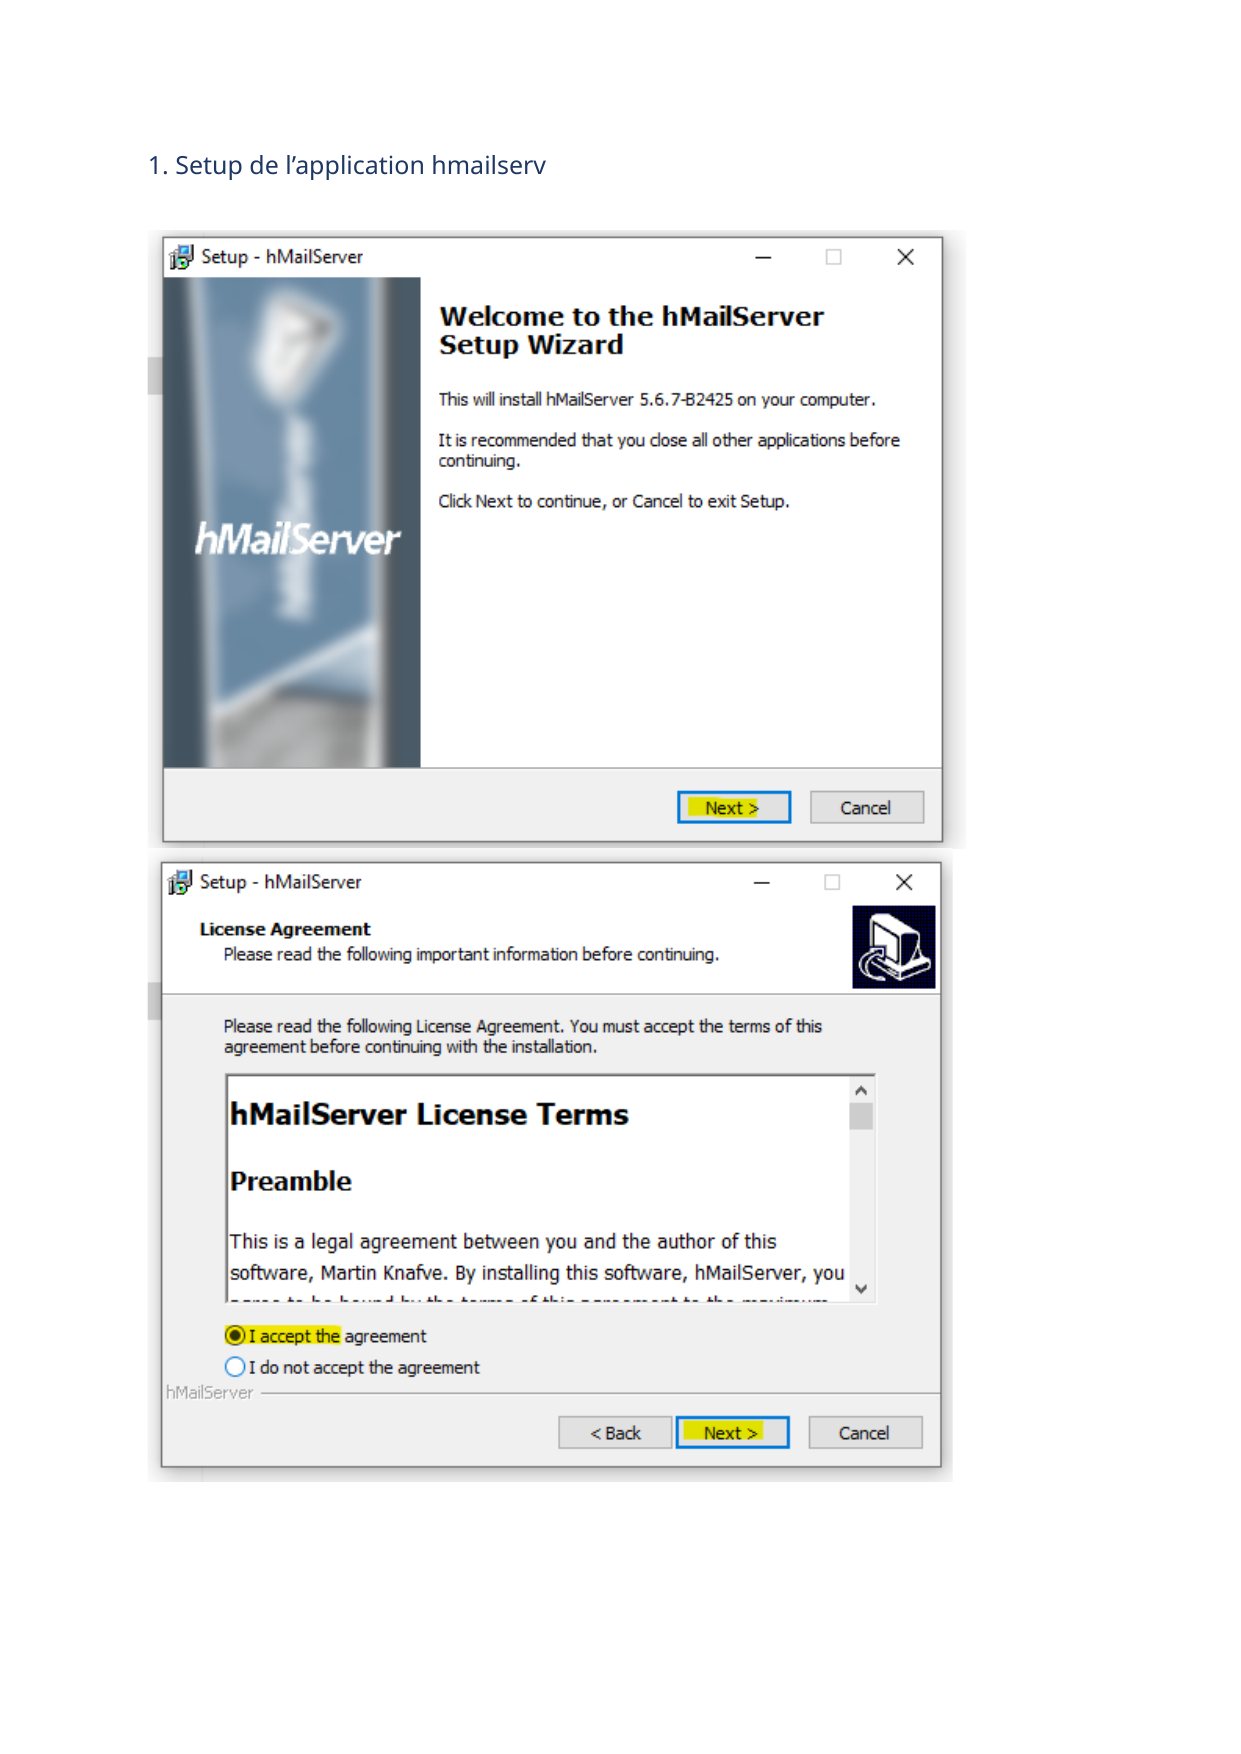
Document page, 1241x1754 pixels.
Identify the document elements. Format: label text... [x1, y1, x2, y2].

subtitle 1. Setup de l’application hmailserv [148, 148, 1093, 182]
